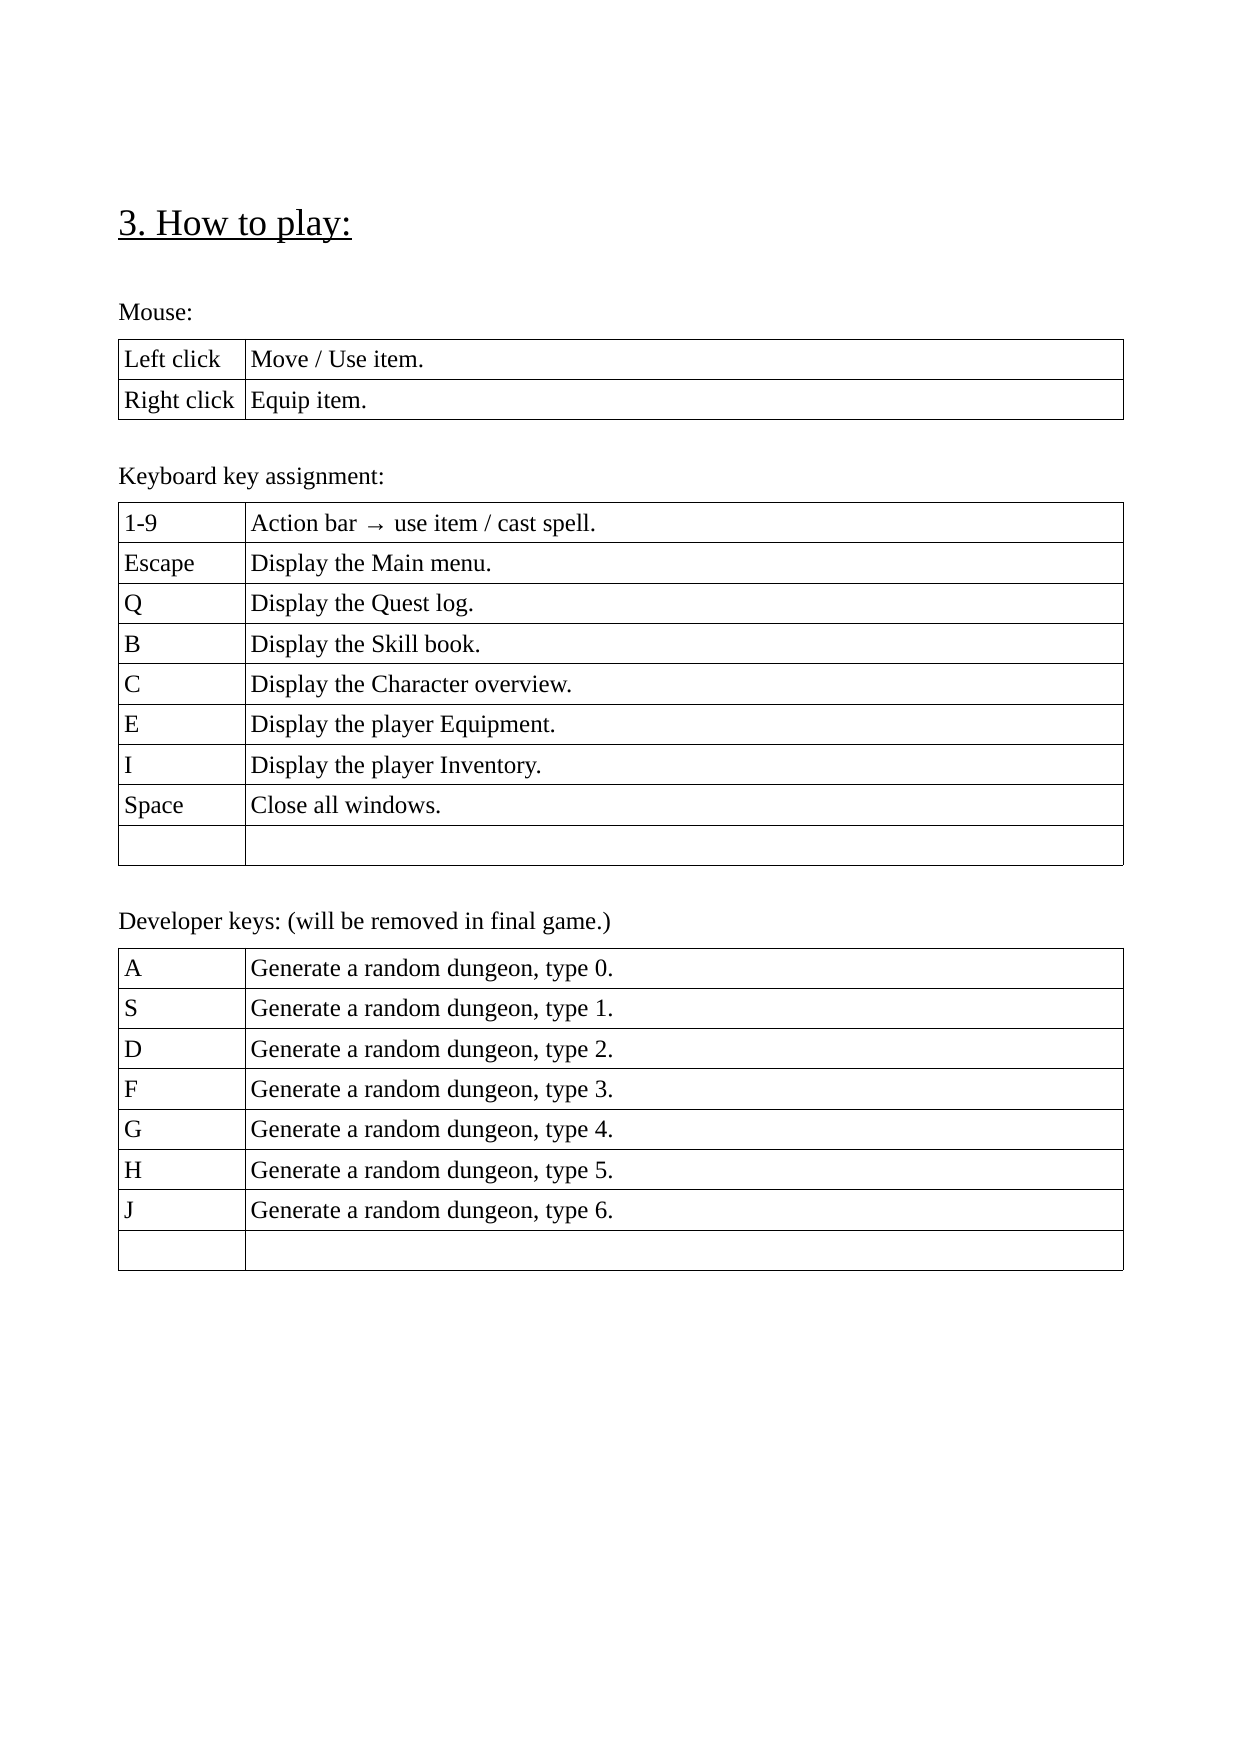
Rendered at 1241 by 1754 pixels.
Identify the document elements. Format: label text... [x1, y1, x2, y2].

table_cell Display the Quest log. [246, 584, 1123, 623]
table_cell Escape [119, 543, 245, 583]
table_cell Space [119, 785, 245, 824]
table_cell Right click [119, 380, 245, 419]
table_cell Generate a random dungeon, type 1. [246, 989, 1123, 1028]
table_cell Display the Character overview. [246, 664, 1123, 703]
table_cell [119, 1231, 245, 1270]
table_cell Display the Skill book. [246, 624, 1123, 663]
table_cell [246, 826, 1123, 865]
table_header Generate a random dungeon, type 0. [246, 949, 1123, 988]
table_cell J [119, 1190, 245, 1229]
table_cell Display the Main menu. [246, 543, 1123, 583]
table_cell [119, 826, 245, 865]
table_cell S [119, 989, 245, 1028]
table_cell Generate a random dungeon, type 5. [246, 1150, 1123, 1189]
table_header A [119, 949, 245, 988]
table_header Move / Use item. [246, 340, 1123, 379]
table_cell Close all windows. [246, 785, 1123, 824]
table_cell G [119, 1110, 245, 1149]
text Developer keys: (will be removed in final game.) [118, 906, 1122, 935]
table_cell H [119, 1150, 245, 1189]
table_cell Display the player Equipment. [246, 705, 1123, 744]
table_cell E [119, 705, 245, 744]
table_header Action bar → use item / cast spell. [246, 503, 1123, 542]
table_cell [246, 1231, 1123, 1270]
text Keyboard key assignment: [118, 461, 1122, 489]
table_cell C [119, 664, 245, 703]
table_cell Generate a random dungeon, type 6. [246, 1190, 1123, 1229]
table_header Left click [119, 340, 245, 379]
table_cell D [119, 1029, 245, 1068]
table_cell Generate a random dungeon, type 3. [246, 1069, 1123, 1109]
table_cell Generate a random dungeon, type 2. [246, 1029, 1123, 1068]
table_cell Display the player Inventory. [246, 745, 1123, 784]
table_cell Equip item. [246, 380, 1123, 419]
table_cell F [119, 1069, 245, 1109]
table_cell I [119, 745, 245, 784]
table_cell B [119, 624, 245, 663]
table_cell Generate a random dungeon, type 4. [246, 1110, 1123, 1149]
text Mouse: [118, 297, 1122, 326]
table_cell Q [119, 584, 245, 623]
table_header 1-9 [119, 503, 245, 542]
text 3. How to play: [118, 201, 1122, 244]
